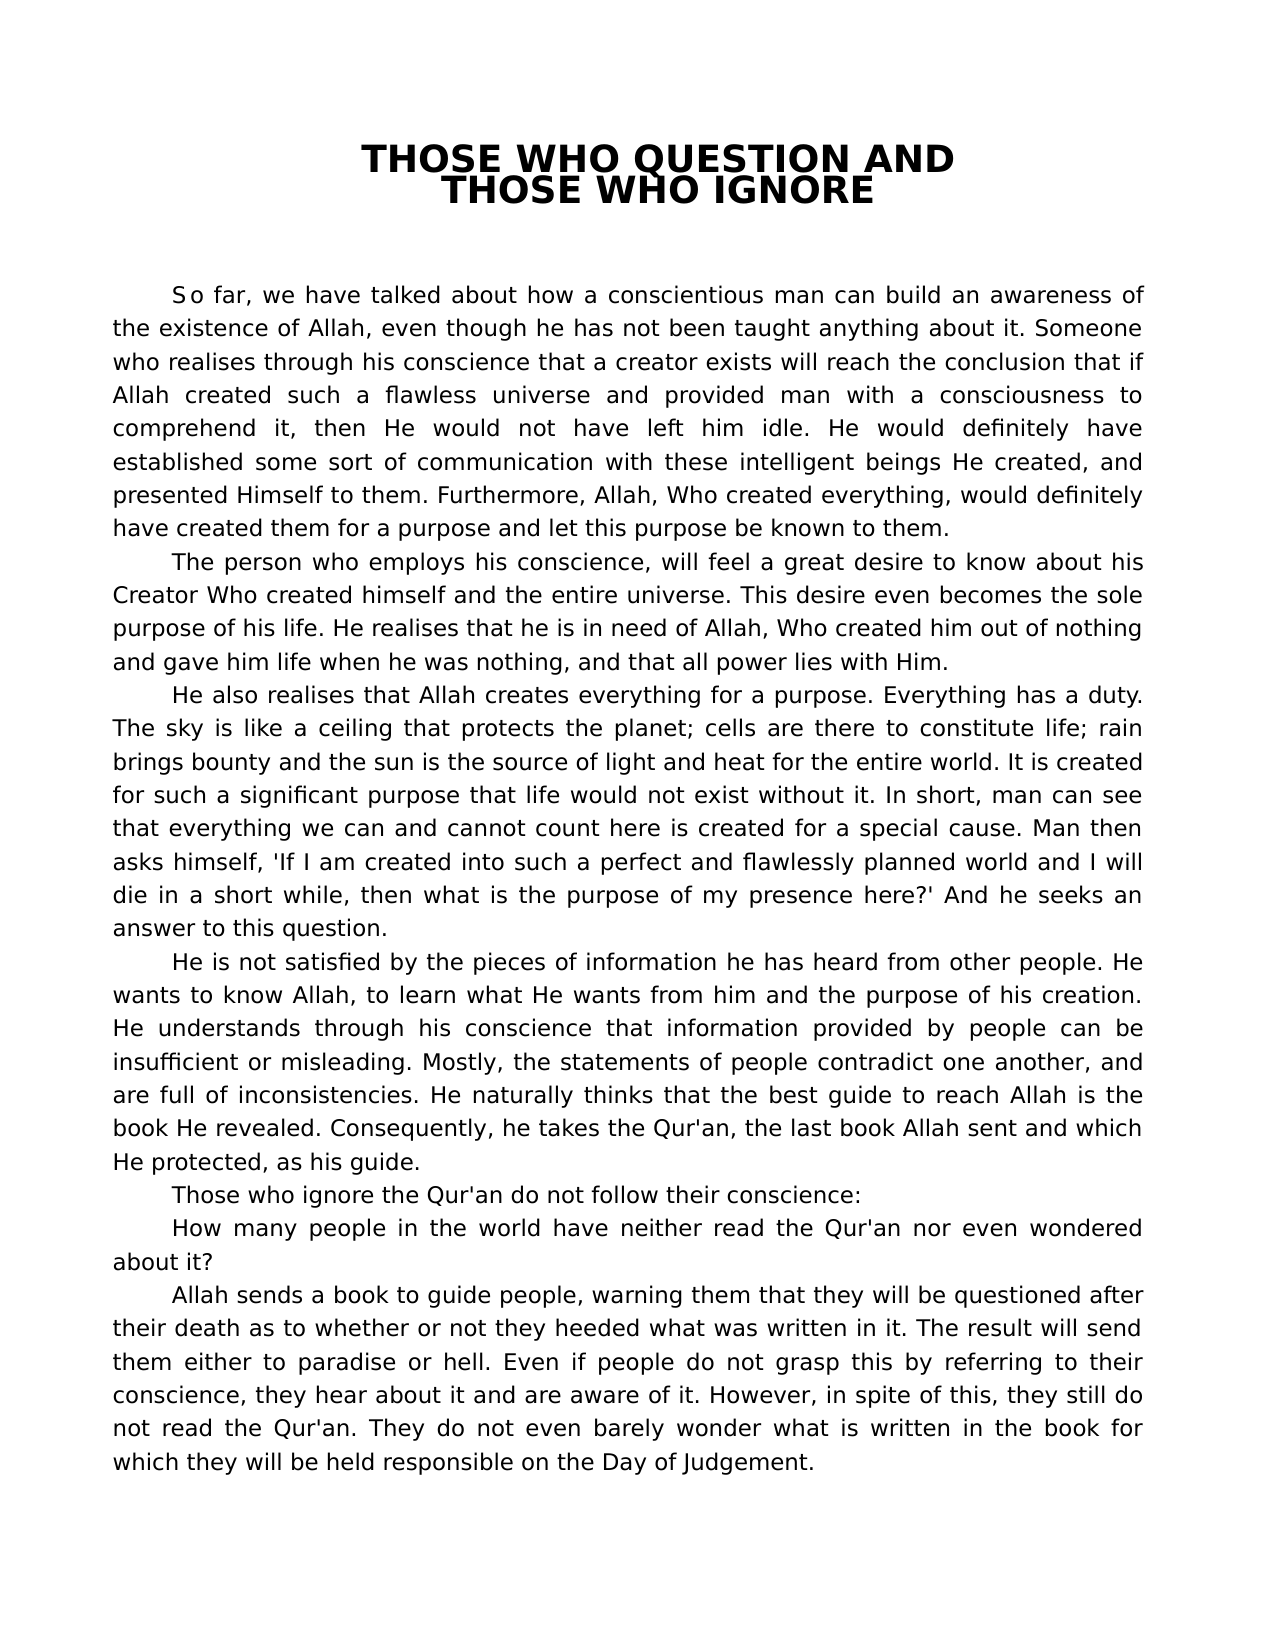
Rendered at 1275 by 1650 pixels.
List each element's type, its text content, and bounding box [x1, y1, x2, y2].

text THOSE WHO QUESTION AND [656, 148, 1145, 179]
text How many people in the world have neither read the Qur'an nor even wondered about it? [112, 1210, 1145, 1277]
text THOSE WHO IGNORE [112, 179, 1145, 210]
text Those who ignore the Qur'an do not follow their conscience: [112, 1177, 1145, 1210]
text The person who employs his conscience, will feel a great desire to know about his Creator Who created himself and the entire universe. This desire even becomes the sole purpose of his life. He realises that he is in need of Allah, Who created him out of nothing and gave him life when he was nothing, and that all power lies with Him. [112, 543, 1145, 677]
text He also realises that Allah creates everything for a purpose. Everything has a duty. The sky is like a ceiling that protects the planet; cells are there to constitute life; rain brings bounty and the sun is the source of light and heat for the entire world. It is created for such a significant purpose that life would not exist without it. In short, man can see that everything we can and cannot count here is created for a special cause. Man then asks himself, 'If I am created into such a perfect and flawlessly planned world and I will die in a short while, then what is the purpose of my presence here?' And he seeks an answer to this question. [112, 677, 1145, 943]
text So far, we have talked about how a conscientious man can build an awareness of the existence of Allah, even though he has not been taught anything about it. Someone who realises through his conscience that a creator exists will reach the conclusion that if Allah created such a flawless universe and provided man with a consciousness to comprehend it, then He would not have left him idle. He would definitely have established some sort of communication with these intelligent beings He created, and presented Himself to them. Furthermore, Allah, Who created everything, would definitely have created them for a purpose and let this purpose be known to them. [112, 277, 1145, 543]
text He is not satisfied by the pieces of information he has heard from other people. He wants to know Allah, to learn what He wants from him and the purpose of his creation. He understands through his conscience that information provided by people can be insufficient or misleading. Mostly, the statements of people contradict one another, and are full of inconsistencies. He naturally thinks that the best guide to reach Allah is the book He revealed. Consequently, he takes the Qur'an, the last book Allah sent and which He protected, as his guide. [112, 943, 1145, 1177]
text Allah sends a book to guide people, warning them that they will be questioned after their death as to whether or not they heeded what was written in it. The result will send them either to paradise or hell. Even if people do not grasp this by referring to their conscience, they hear about it and are aware of it. However, in spite of this, they still do not read the Qur'an. They do not even barely wonder what is written in the book for which they will be held responsible on the Day of Judgement. [112, 1277, 1145, 1477]
text THOSE WHO QUESTION AND [112, 148, 657, 179]
